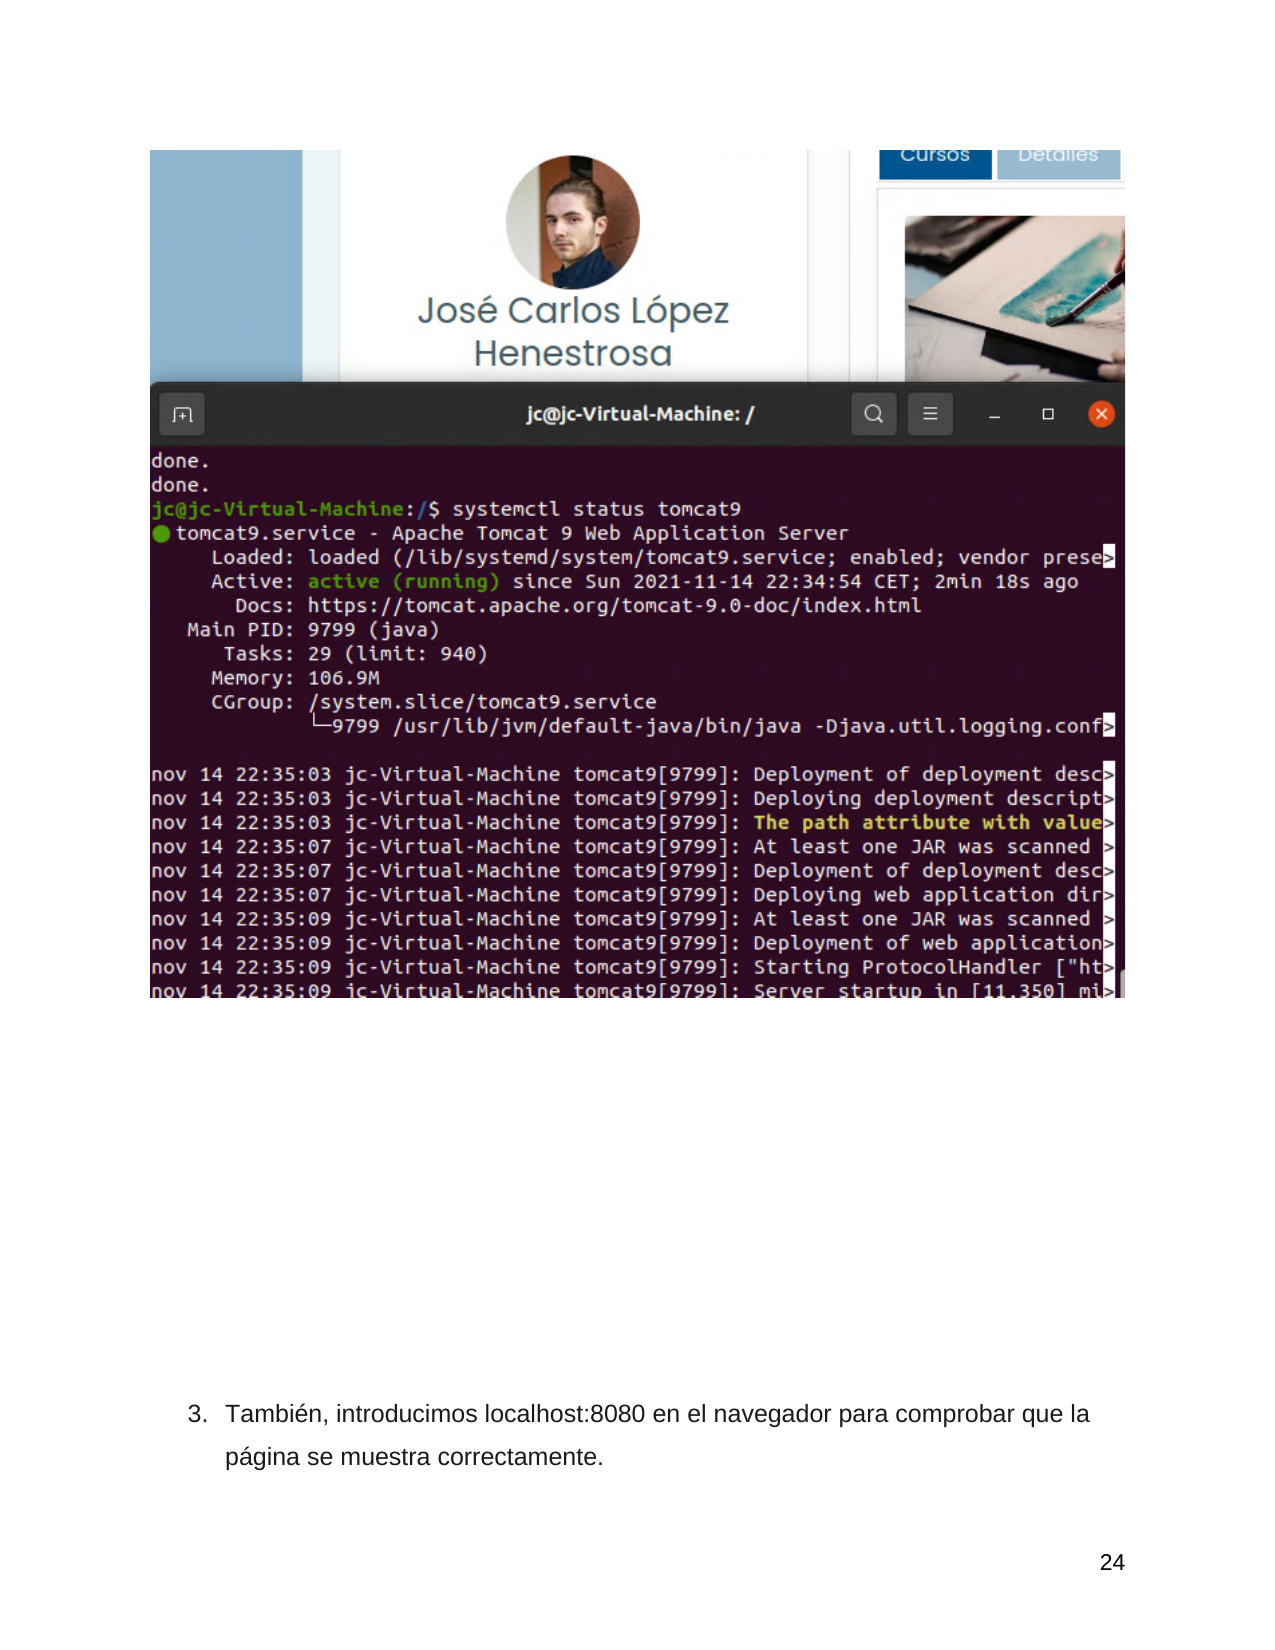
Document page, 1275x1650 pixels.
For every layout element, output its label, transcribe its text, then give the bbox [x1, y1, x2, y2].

picture [150, 150, 1125, 998]
list También, introducimos localhost:8080 en el navegador para comprobar que la página se muestra correctamente. [187, 1399, 1125, 1471]
